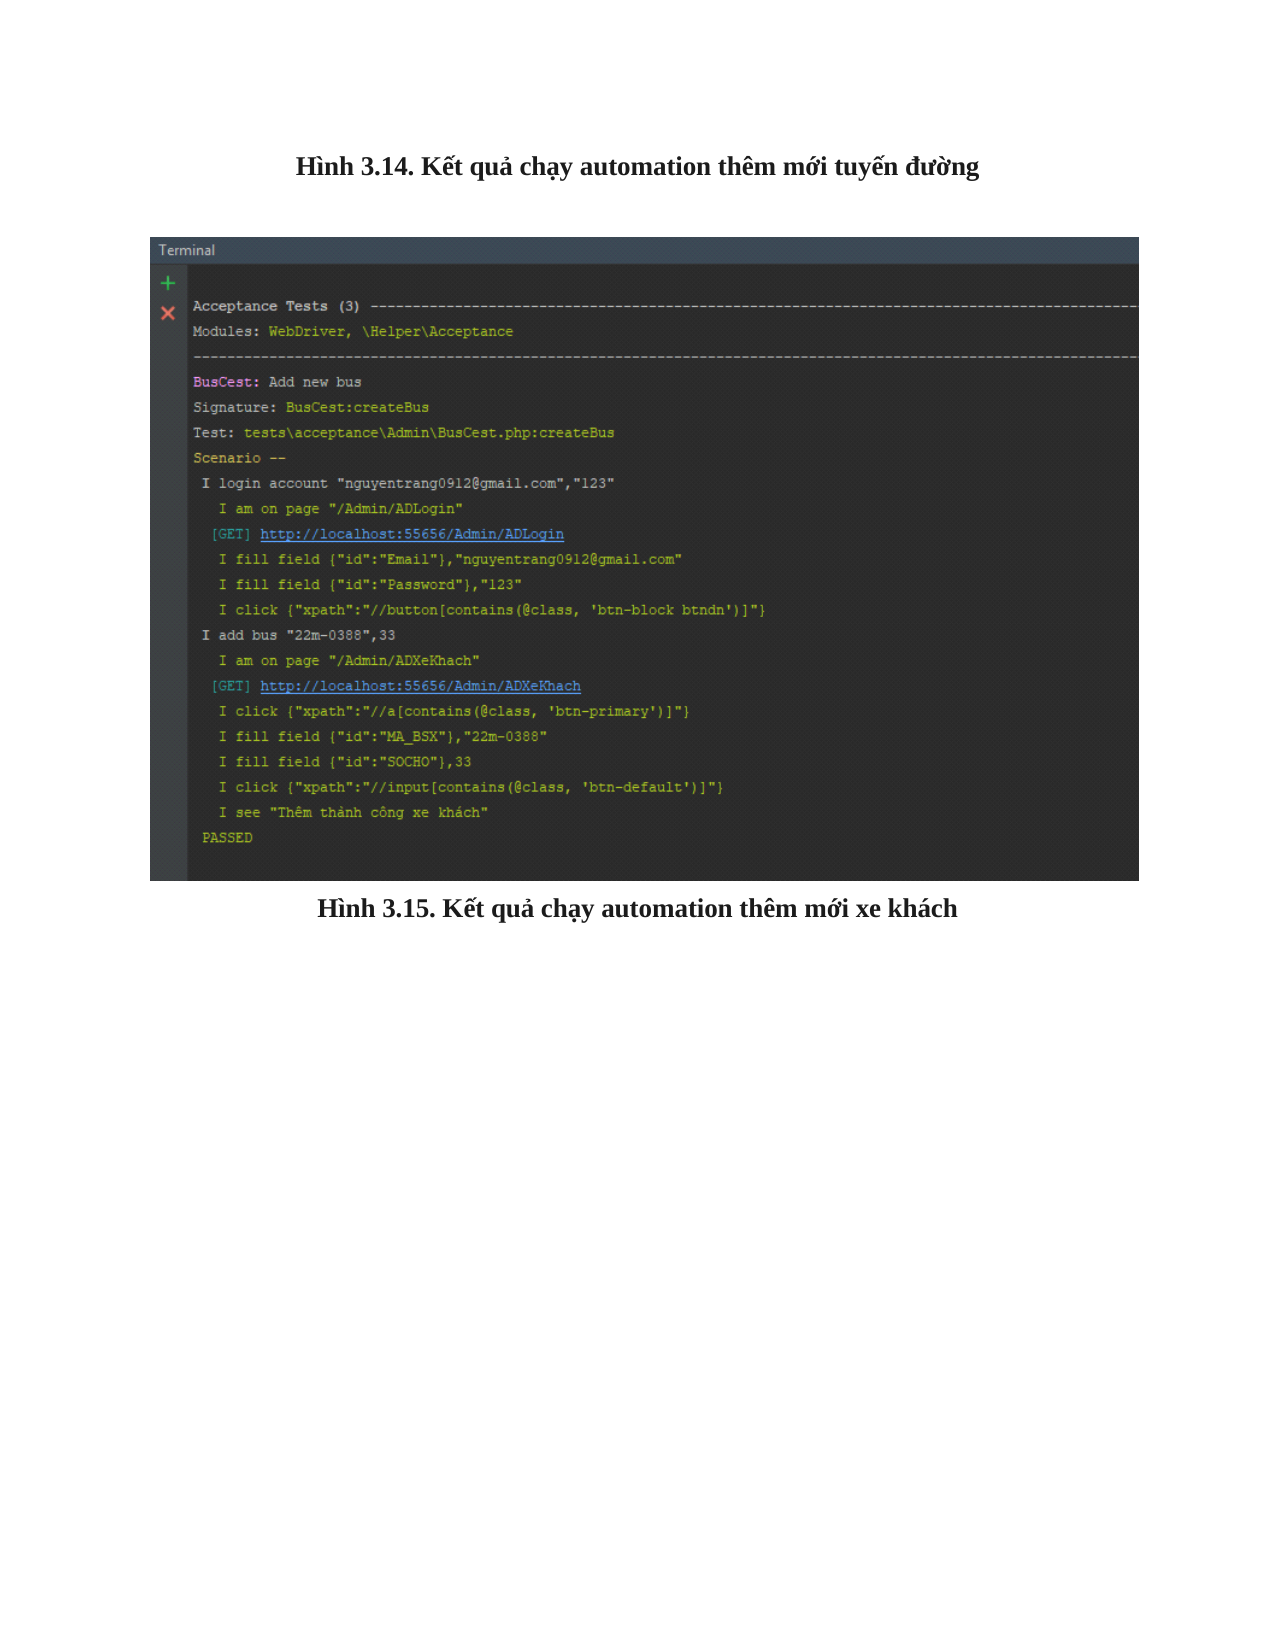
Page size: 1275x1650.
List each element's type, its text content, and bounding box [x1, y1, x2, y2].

text Hình 3.14. Kết quả chạy automation thêm mới tuyến đường [150, 150, 1125, 181]
text Hình 3.15. Kết quả chạy automation thêm mới xe khách [150, 893, 1125, 924]
